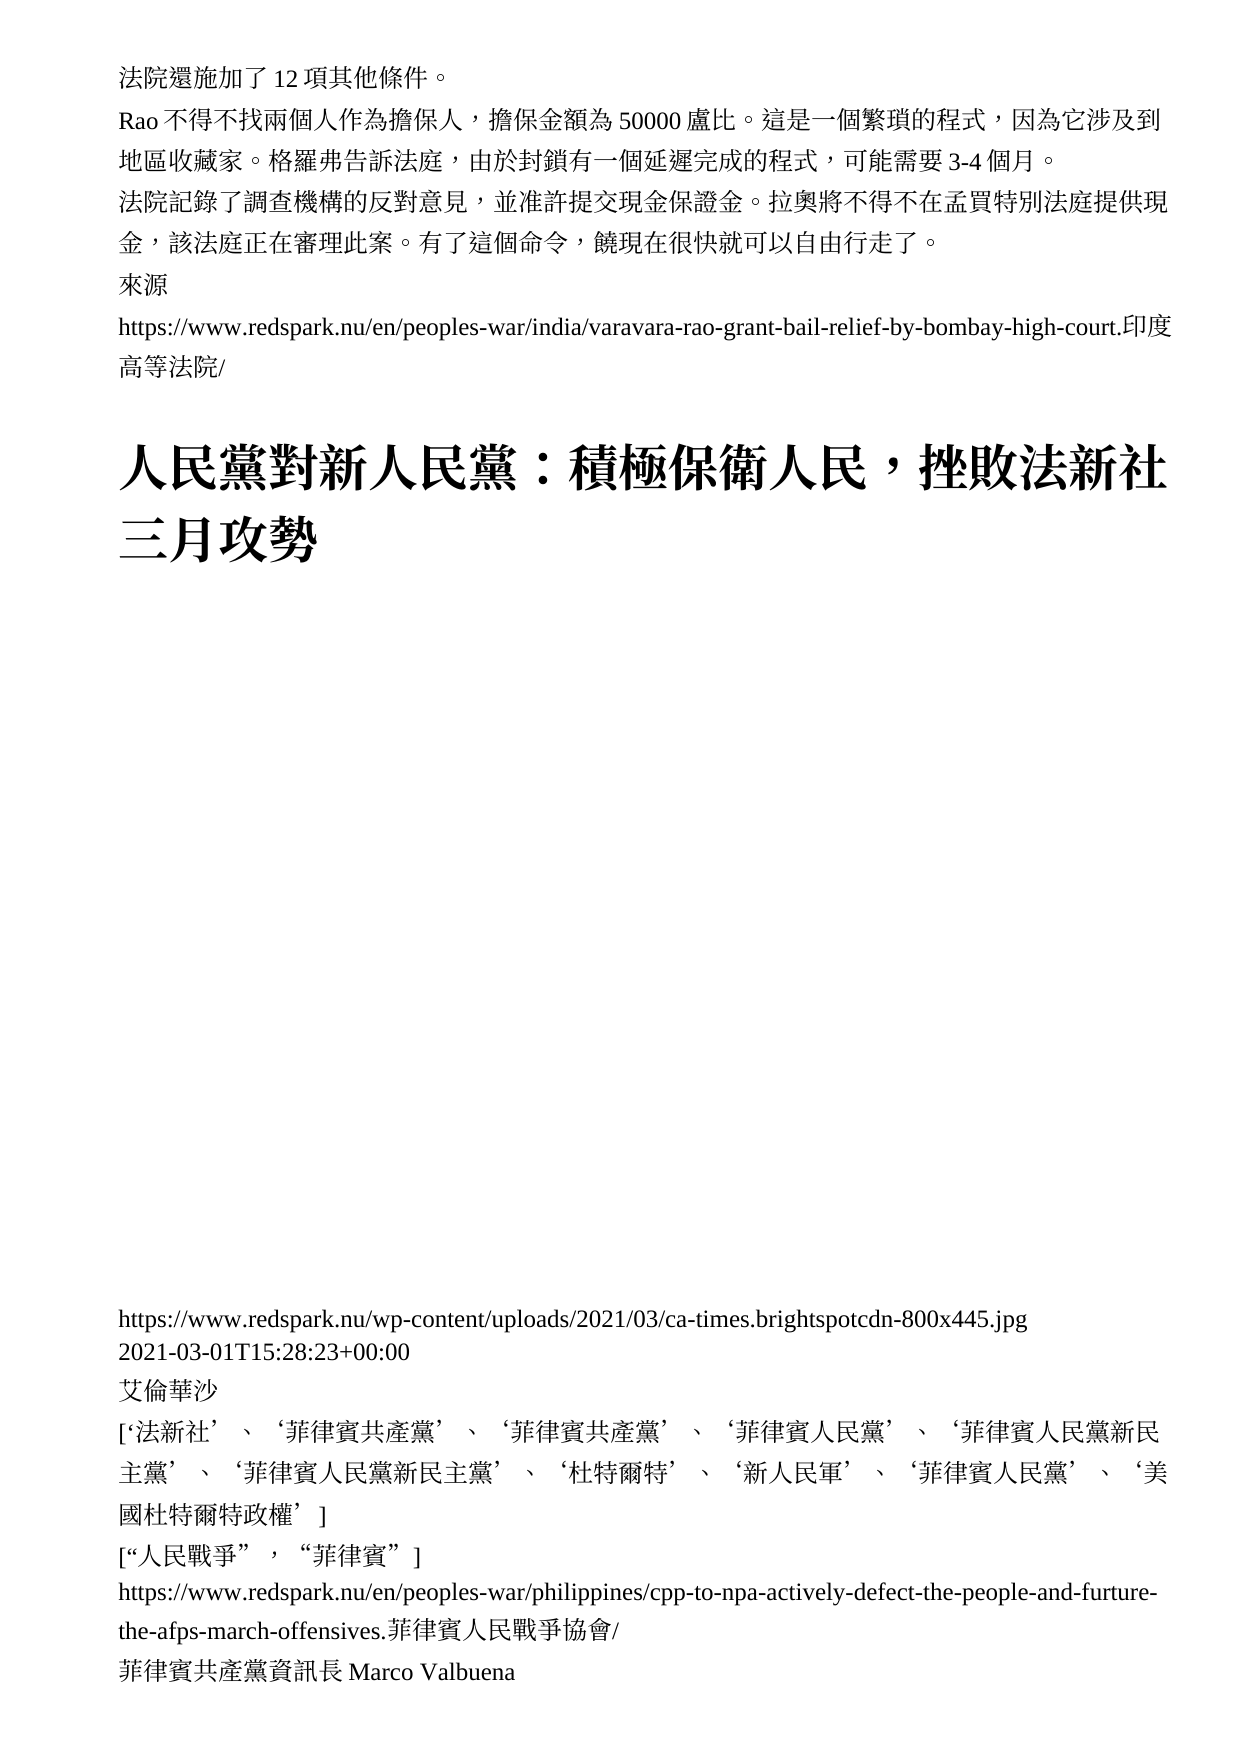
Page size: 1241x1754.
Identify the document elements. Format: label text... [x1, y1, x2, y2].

text https://www.redspark.nu/wp-content/uploads/2021/03/ca-times.brightspotcdn-800x445.jpg 2021-03-01T15:28:23+00:00 艾倫華沙 [‘法新社’、‘菲律賓共產黨’、‘菲律賓共產黨’、‘菲律賓人民黨’、‘菲律賓人民黨新民主黨’、‘菲律賓人民黨新民主黨’、‘杜特爾特’、‘新人民軍’、‘菲律賓人民黨’、‘美國杜特爾特政權’] [“人民戰爭”，“菲律賓”] https://www.redspark.nu/en/peoples-war/philippines/cpp-to-npa-actively-defect-the-people-and-furture-the-afps-march-offensives.菲律賓人民戰爭協會/ 菲律賓共產黨資訊長Marco Valbuena 2021年3月1日 今年3月29日，新人民軍將迎來建軍52週年。新人民軍比以往任何時候都更加堅定地為菲律賓人民服務，保衛人民免遭美國杜特爾特政權的國家恐怖主義，戰勝美國支援的菲律賓武裝部隊和菲律賓國家警察聯合部隊的全面進攻，進一步推進人民戰爭。 法新社和民進黨將發動另一場耗資巨大的全國性三月攻勢。它將調動一切兵力和資產，對新人民軍和農民群眾、少數民族進行大規模的戰鬥和空襲。過去幾年，法新社在3月和12月期間不斷加強攻勢。它徒勞的希望是阻止革命力量和人民慶祝黨和人民解放軍的成立週年。 該黨呼籲全國人民解放軍各單位時刻保持警惕，密切監視敵軍動向，小心避免被敵人發現。同時，它必須計劃對獨立和孤立的敵軍單位、偏遠的戰術前哨、敵軍補給線等進行戰術進攻。法新社的軍用直升機和其他空中資產都是珍貴的阻截目標。新人民軍必須選擇最有利的地點、時間和環境發動戰術進攻。全國人民軍必須依靠群眾的廣泛和深入的支援，進行監視和情報工作，保障供給，加強全國人民軍的力量，進行廣泛的游擊戰爭。 去年12月，法新社的全國攻勢收效甚微，明顯低於去年3月。新人民軍在一月初對孤立和疲憊的敵軍部隊發動了戰術進攻，然後才返回營地。新人民軍自年初以來保持了較低的防禦戰鬥次數，這是值得讚揚的。 人民軍一再挫敗法新社和杜特爾特一再發表的鎮壓新人民軍的宣告。無情的心理戰和宣傳運動聲稱大規模“投降”已被揭露為一個騙局。杜特爾特政權在農村實行恐怖統治，絕望地把群眾從新人民軍中分離出來，把他們的村莊置於類似軍事守備的條件下，那裡的人民運動、經濟活動、商業和其他一切都由軍方控制。 新人民軍繼續得到農村農民群眾的廣泛支援，因為它幫助他們進行真正的土地改革，反對一切形式的壓迫和剝削。新人民軍繼續作為農民群眾進行土地改革鬥爭的嚮導和夥伴。它繼續在生產和經濟工作、教育、醫療、文化和社會事務中發揮作用。 該黨呼籲新人民軍繼續在法新社對人民的骯髒戰爭、無情的空中轟炸和大規模的地面行動中保持堅強。在這種戰爭條件下，人民軍隊必須作出巨大犧牲。這些都是為了儲存新人民軍的力量，加深人民的支援，保衛人民團體，擴大新人民軍的活動範圍。這些犧牲對於推進菲律賓人民的民族民主事業是必要的。 來源 https://www.redspark.nu/en/peoples-war/philippines/cpp-to-npa-actively-defect-the-people-and-furture-the-afps-march-offensives.菲律賓人民戰爭協會/ [118, 1304, 1181, 1688]
text https://www.redspark.nu/wp-content/uploads/2021/03/varavararaao\u 1200\u facebook\u Virasam\u 18-800x445.jpg 2021-03-01T15:13:48+00:00 艾倫華沙 ['CPI（毛主義）''CPI（毛主義）''Naxal'、'naxalites'、'naxals'、'Political Prisonner'、'Varavara Rao'] [“印度”，“人民戰爭”，“政治犯”] https://www.redspark.nu/en/peoples-war/india/varavara-rao-grant-bail-relief-by-bombay-high-court.印度高等法院/ 孟買，2021年3月1日：孟買高等法院允許詩人和活動家瓦拉瓦拉·拉奧存入臨時現金保證金，以獲得保釋，直到4月5日前為兩名有償付能力的擔保人作出安排。 資深律師阿南德·格羅弗（Anand Grover）向黨衛軍信德法官和馬尼什·皮塔萊法官的分庭法官提到，獲得擔保的程式需要很長時間。格羅弗正在尋求改變向國家情報局特別法庭提交擔保以保釋饒的手續的指示。 拉奧已於2月22日獲得孟買高等法院的保釋，由於他在完成手續方面面臨困難，他再次向法院求助。國家調查局（NIA）反對這一請求。 另一位副檢察長阿尼爾·辛格（Anil Singh）說，他沒有指示同意這一抗辯。 拉奧被寄宿在孟買郊區的一傢俬人醫院。他於2月22日獲准保釋，法院說：“受審的PV Varavara Rao醫生根據今天的健康狀況被指示從Nanavati醫院出院，他目前獲得保釋，保釋期為六個月，因為他提供了50000盧比的個人保證金和兩個有償付能力的擔保人同樣的數額，但須符合下列條件。” 法院還施加了12項其他條件。 Rao不得不找兩個人作為擔保人，擔保金額為50000盧比。這是一個繁瑣的程式，因為它涉及到地區收藏家。格羅弗告訴法庭，由於封鎖有一個延遲完成的程式，可能需要3-4個月。 法院記錄了調查機構的反對意見，並准許提交現金保證金。拉奧將不得不在孟買特別法庭提供現金，該法庭正在審理此案。有了這個命令，饒現在很快就可以自由行走了。 來源 https://www.redspark.nu/en/peoples-war/india/varavara-rao-grant-bail-relief-by-bombay-high-court.印度高等法院/ [118, 59, 1181, 384]
subtitle 人民黨對新人民黨：積極保衛人民，挫敗法新社三月攻勢 [118, 429, 1181, 572]
